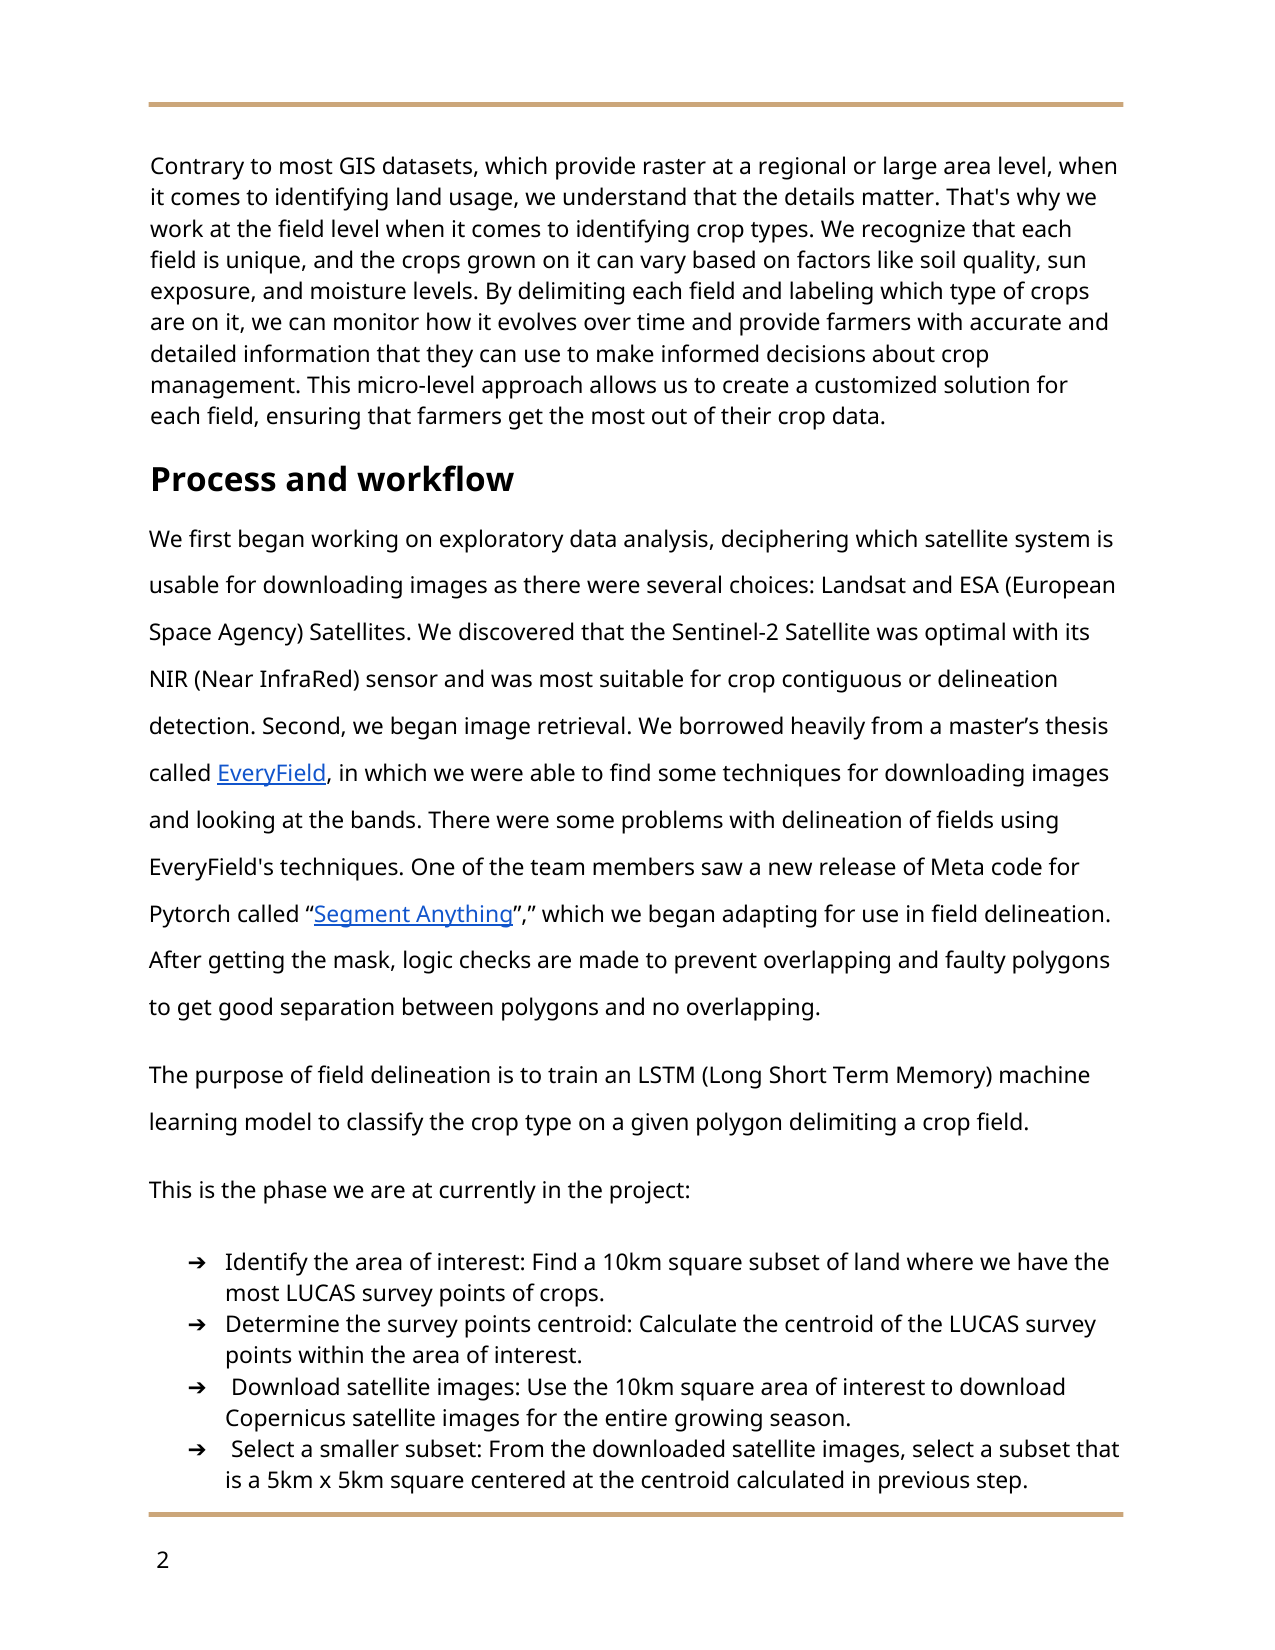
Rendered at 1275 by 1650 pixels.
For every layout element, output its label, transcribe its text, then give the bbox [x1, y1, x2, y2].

list Identify the area of interest: Find a 10km square subset of land where we have the most LUCAS survey points of crops. [187, 1245, 1125, 1308]
list Download satellite images: Use the 10km square area of interest to download Copernicus satellite images for the entire growing season. [187, 1370, 1125, 1433]
text Contrary to most GIS datasets, which provide raster at a regional or large area level, when it comes to identifying land usage, we understand that the details matter. That's why we work at the field level when it comes to identifying crop types. We recognize that each field is unique, and the crops grown on it can vary based on factors like soil quality, sun exposure, and moisture levels. By delimiting each field and labeling which type of crops are on it, we can monitor how it evolves over time and provide farmers with accurate and detailed information that they can use to make informed decisions about crop management. This micro-level approach allows us to create a customized solution for each field, ensuring that farmers get the most out of their crop data. [150, 150, 1125, 431]
subtitle Process and workflow [150, 456, 1125, 502]
list Select a smaller subset: From the downloaded satellite images, select a subset that is a 5km x 5km square centered at the centroid calculated in previous step. [187, 1433, 1125, 1495]
text The purpose of field delineation is to train an LSTM (Long Short Term Memory) machine learning model to classify the crop type on a given polygon delimiting a crop field. [148, 1059, 1125, 1137]
picture [148, 1512, 1124, 1517]
text This is the phase we are at currently in the project: [148, 1173, 1125, 1205]
list Determine the survey points centroid: Calculate the centroid of the LUCAS survey points within the area of interest. [187, 1308, 1125, 1370]
text We first began working on exploratory data analysis, deciphering which satellite system is usable for downloading images as there were several choices: Landsat and ESA (European Space Agency) Satellites. We discovered that the Sentinel-2 Satellite was optimal with its NIR (Near InfraRed) sensor and was most suitable for crop contiguous or delineation detection. Second, we began image retrieval. We borrowed heavily from a master’s thesis called EveryField, in which we were able to find some techniques for downloading images and looking at the bands. There were some problems with delineation of fields using EveryField's techniques. One of the team members saw a new release of Meta code for Pytorch called “Segment Anything”,” which we began adapting for use in field delineation. After getting the mask, logic checks are made to prevent overlapping and faulty polygons to get good separation between polygons and no overlapping. [148, 522, 1125, 1022]
picture [148, 102, 1124, 107]
